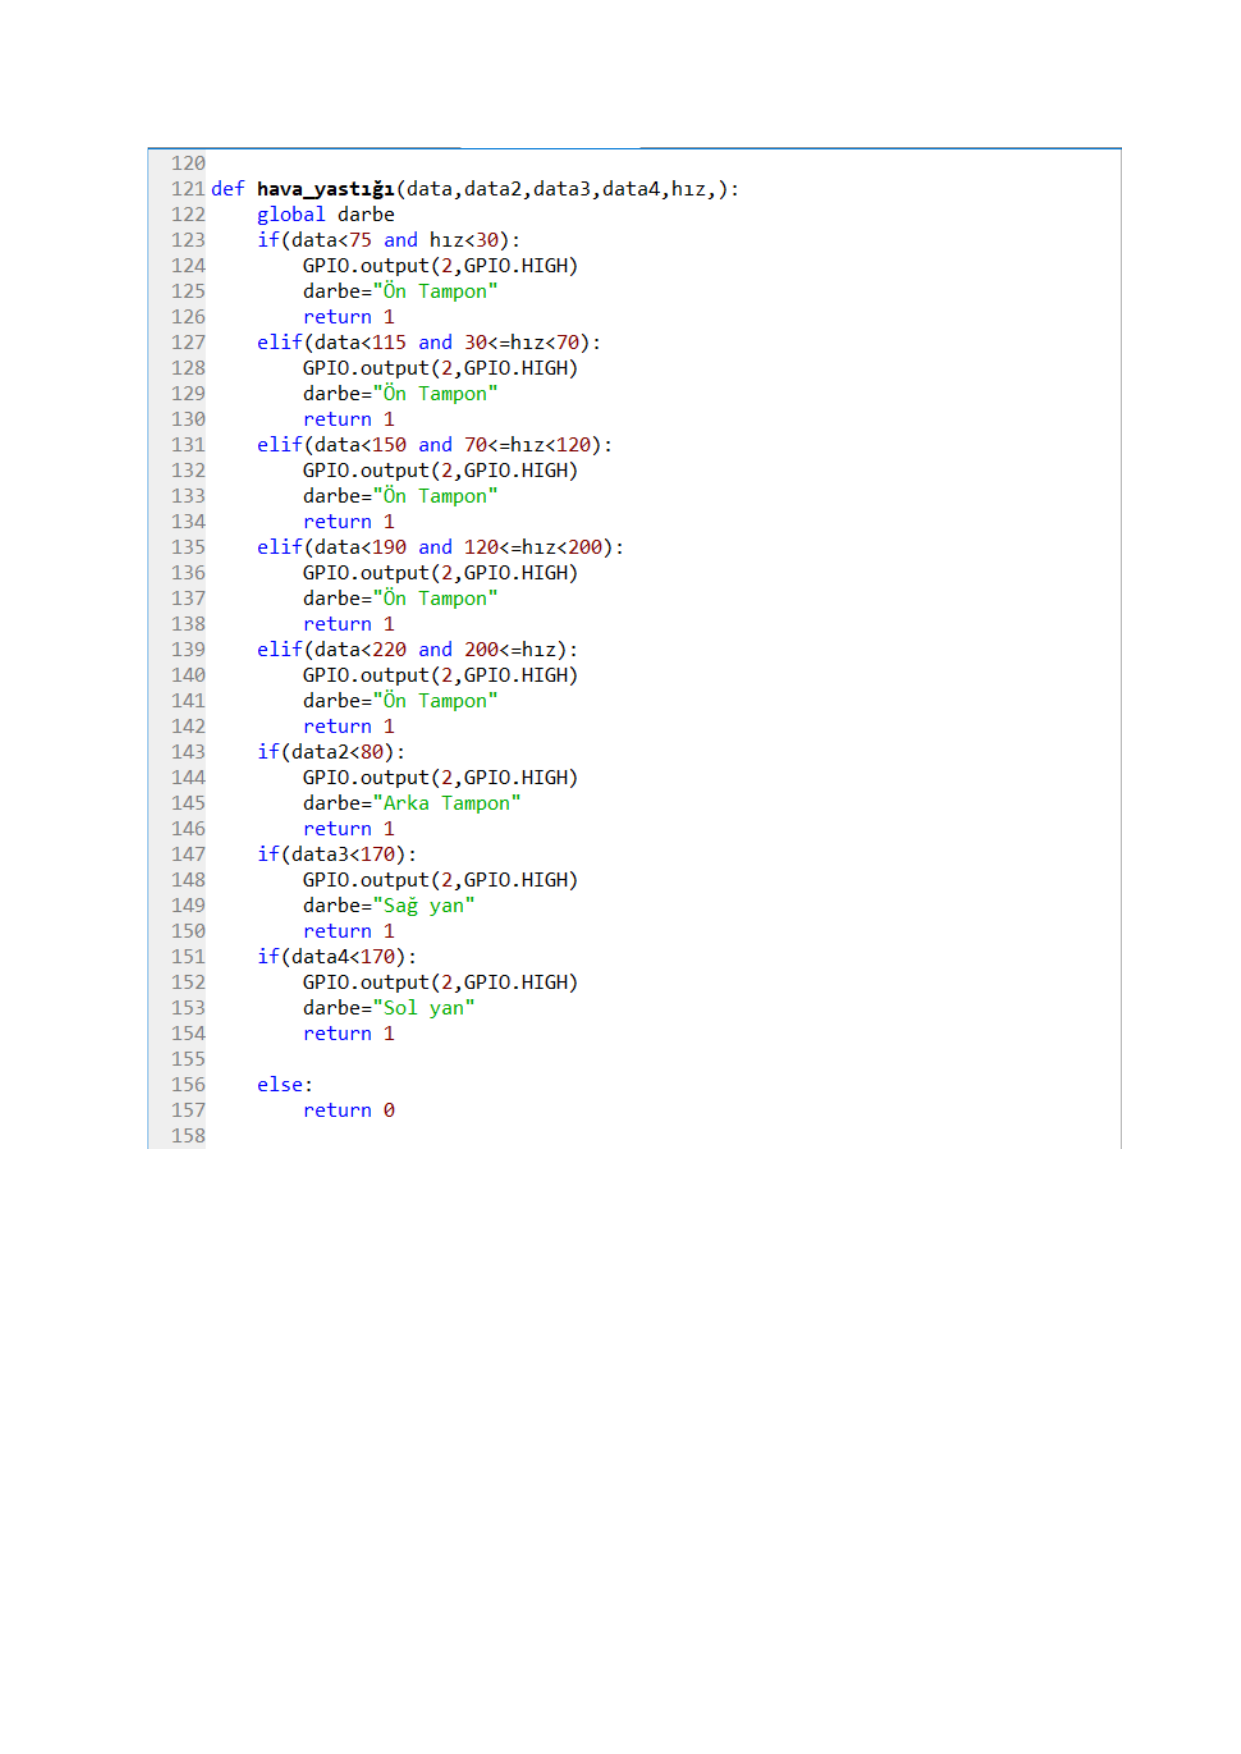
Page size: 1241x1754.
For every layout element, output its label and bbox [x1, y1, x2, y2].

picture [147, 147, 1122, 1149]
